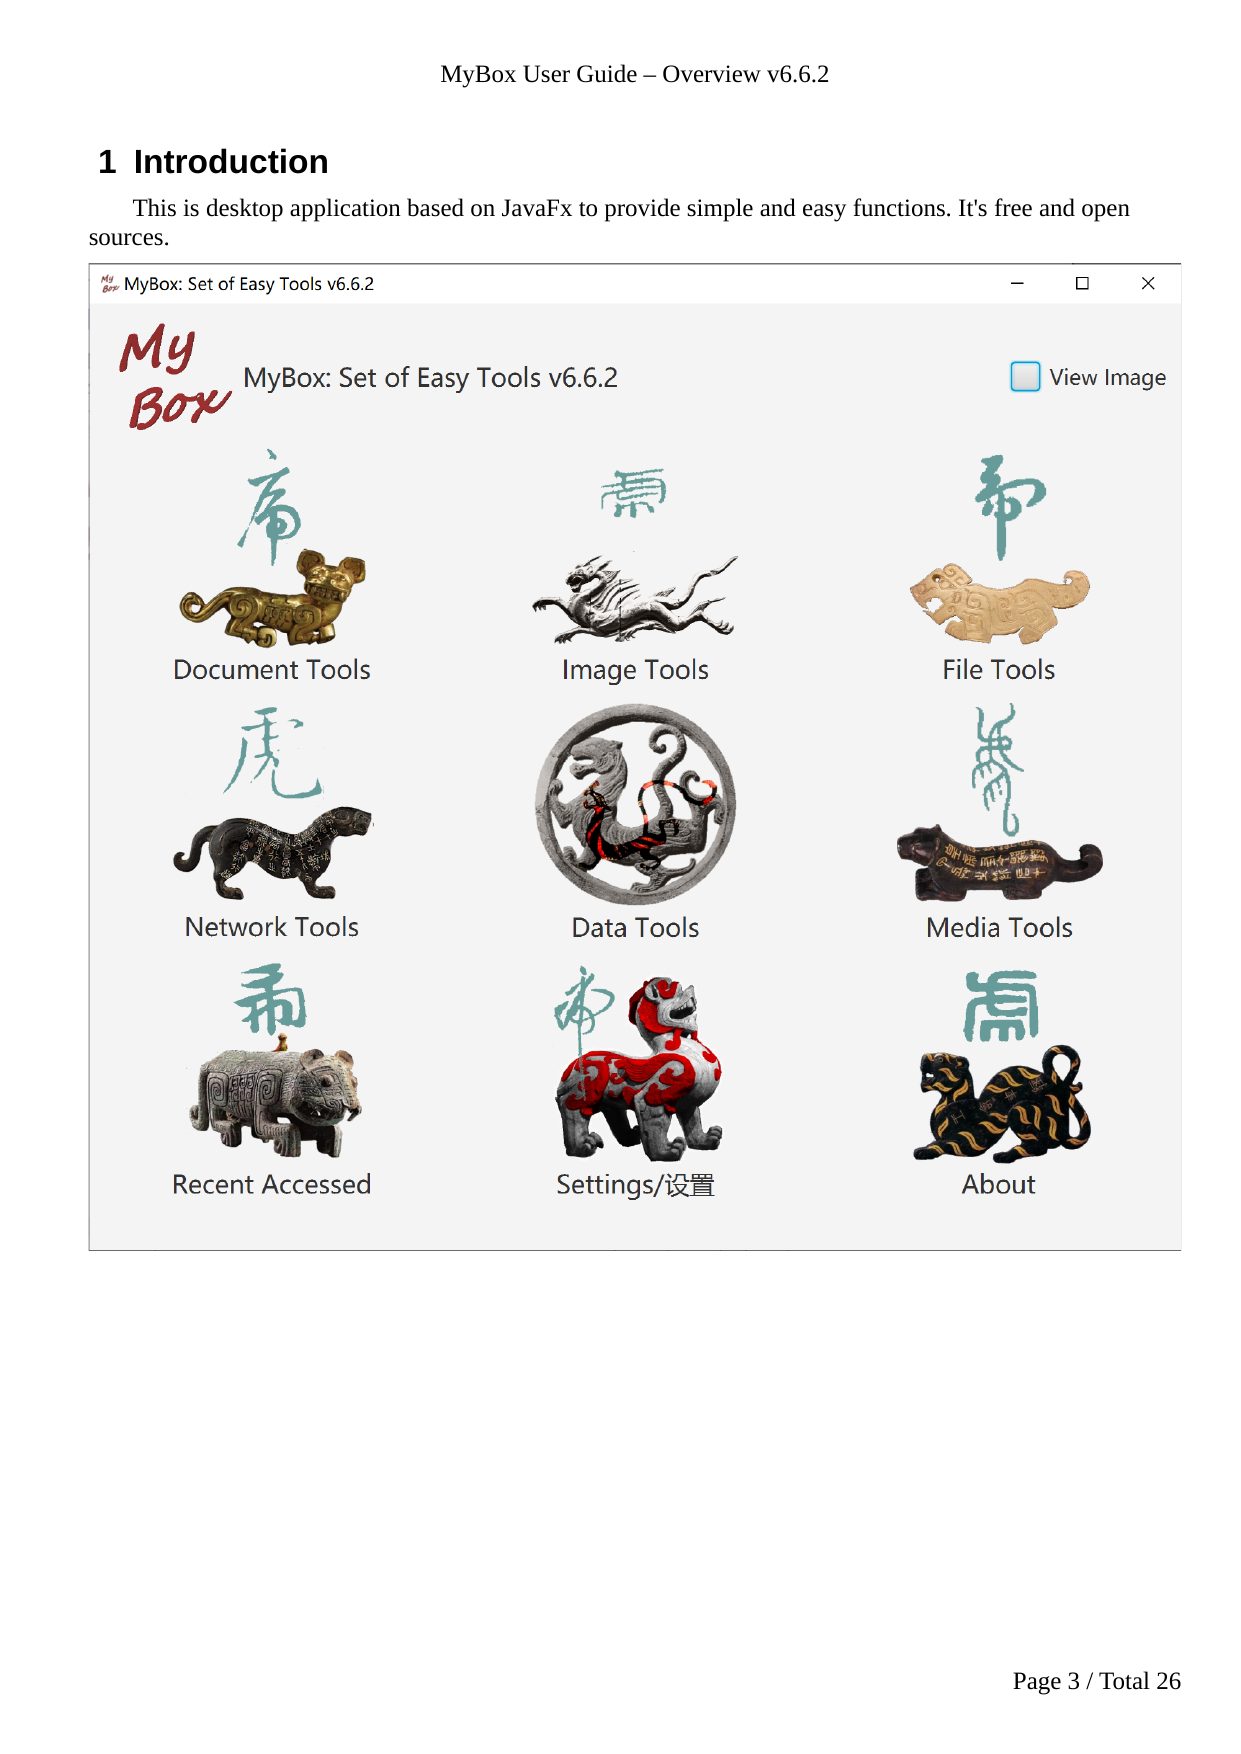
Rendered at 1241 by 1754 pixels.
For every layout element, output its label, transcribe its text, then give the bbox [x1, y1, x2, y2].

picture [88, 263, 1182, 1251]
text This is desktop application based on JavaFx to provide simple and easy functions. It's free and open sources. [88, 193, 1181, 251]
subtitle Introduction [88, 142, 1181, 181]
